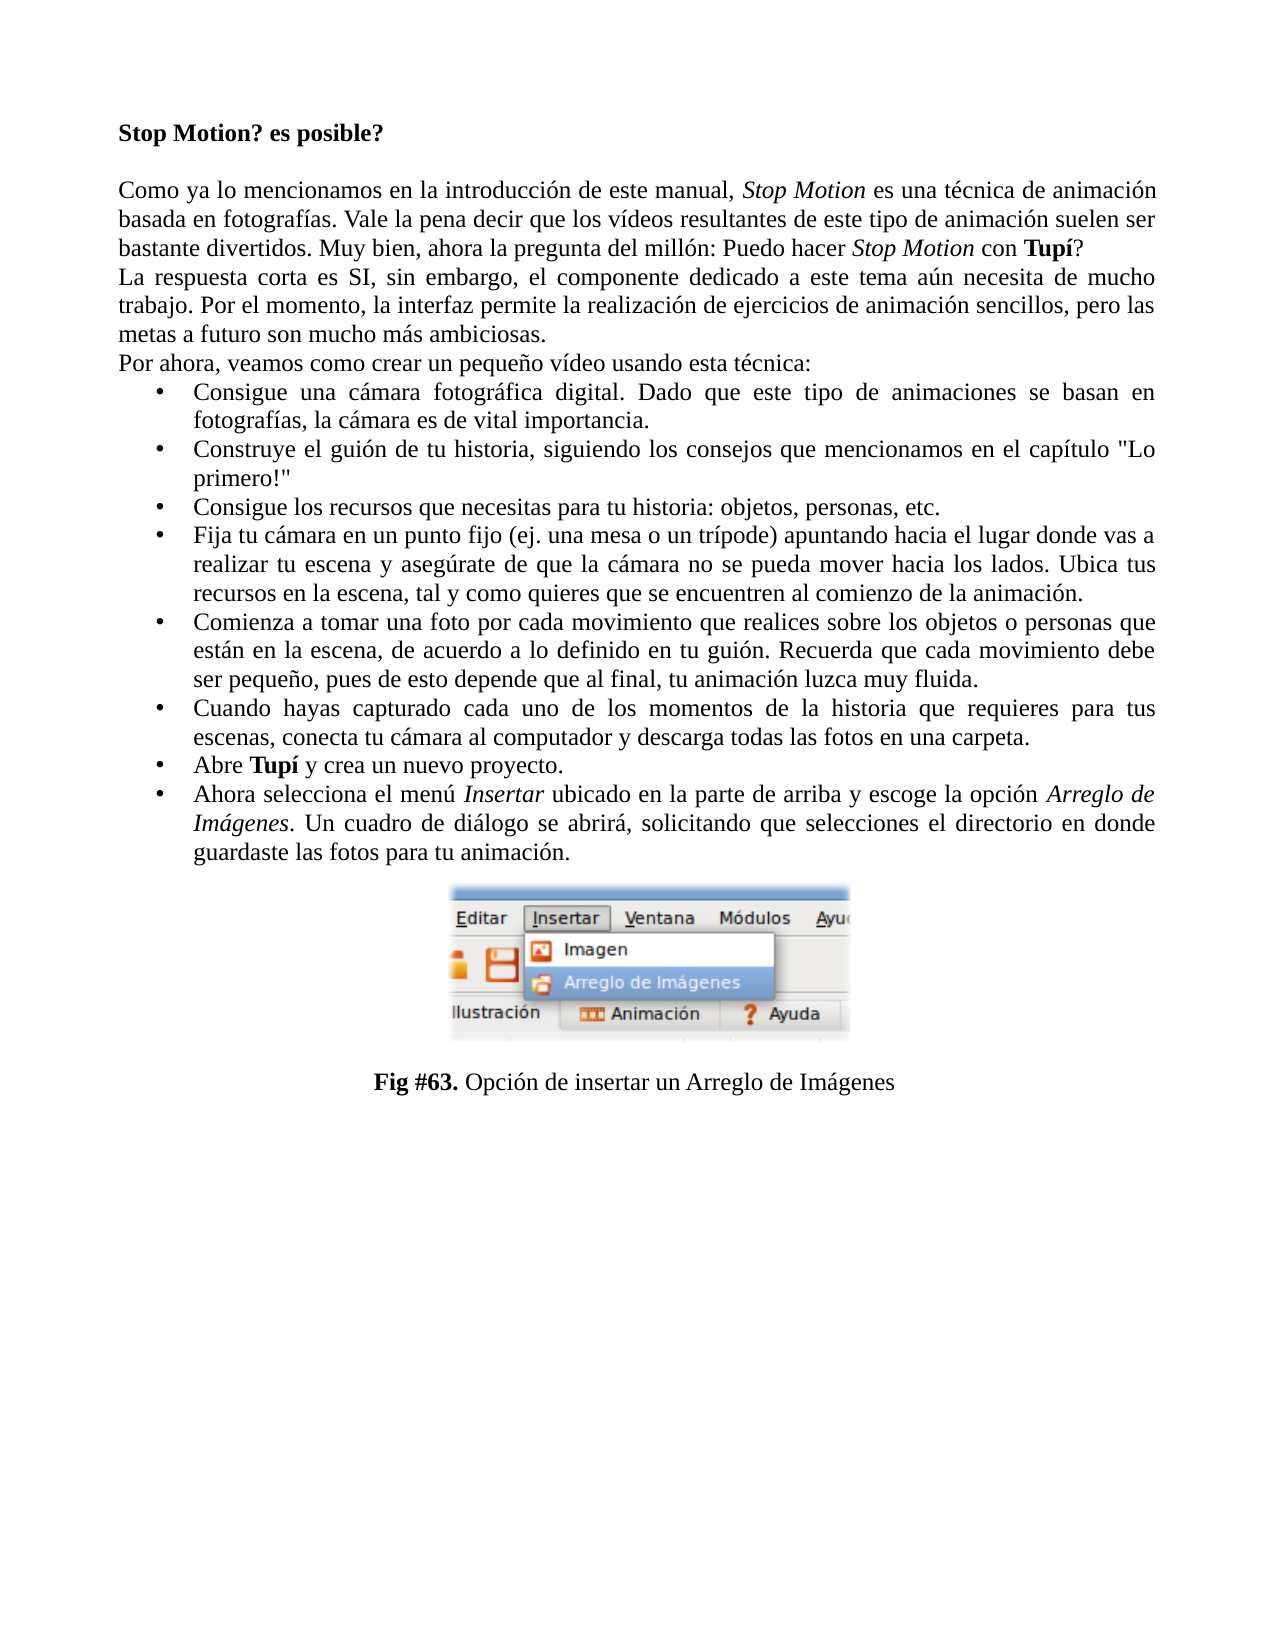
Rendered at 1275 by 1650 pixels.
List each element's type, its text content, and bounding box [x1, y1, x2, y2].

list Comienza a tomar una foto por cada movimiento que realices sobre los objetos o personas que están en la escena, de acuerdo a lo definido en tu guión. Recuerda que cada movimiento debe ser pequeño, pues de esto depende que al final, tu animación luzca muy fluida. [156, 607, 1157, 693]
list Ahora selecciona el menú Insertar ubicado en la parte de arriba y escoge la opción Arreglo de Imágenes. Un cuadro de diálogo se abrirá, solicitando que selecciones el directorio en donde guardaste las fotos para tu animación. [156, 779, 1157, 866]
picture [447, 882, 851, 1042]
text La respuesta corta es SI, sin embargo, el componente dedicado a este tema aún necesita de mucho trabajo. Por el momento, la interfaz permite la realización de ejercicios de animación sencillos, pero las metas a futuro son mucho más ambiciosas. [118, 262, 1157, 348]
list Abre Tupí y crea un nuevo proyecto. [156, 751, 1157, 779]
text Por ahora, veamos como crear un pequeño vídeo usando esta técnica: [118, 348, 1157, 377]
text Fig #63. Opción de insertar un Arreglo de Imágenes [118, 1067, 1157, 1096]
text Stop Motion? es posible? [118, 118, 1157, 147]
list Fija tu cámara en un punto fijo (ej. una mesa o un trípode) apuntando hacia el lugar donde vas a realizar tu escena y asegúrate de que la cámara no se pueda mover hacia los lados. Ubica tus recursos en la escena, tal y como quieres que se encuentren al comienzo de la animación. [156, 521, 1157, 607]
text Como ya lo mencionamos en la introducción de este manual, Stop Motion es una técnica de animación basada en fotografías. Vale la pena decir que los vídeos resultantes de este tipo de animación suelen ser bastante divertidos. Muy bien, ahora la pregunta del millón: Puedo hacer Stop Motion con Tupí? [118, 176, 1157, 262]
list Consigue los recursos que necesitas para tu historia: objetos, personas, etc. [156, 492, 1157, 521]
list Cuando hayas capturado cada uno de los momentos de la historia que requieres para tus escenas, conecta tu cámara al computador y descarga todas las fotos en una carpeta. [156, 693, 1157, 751]
list Consigue una cámara fotográfica digital. Dado que este tipo de animaciones se basan en fotografías, la cámara es de vital importancia. [156, 377, 1157, 434]
list Construye el guión de tu historia, siguiendo los consejos que mencionamos en el capítulo "Lo primero!" [156, 434, 1157, 492]
